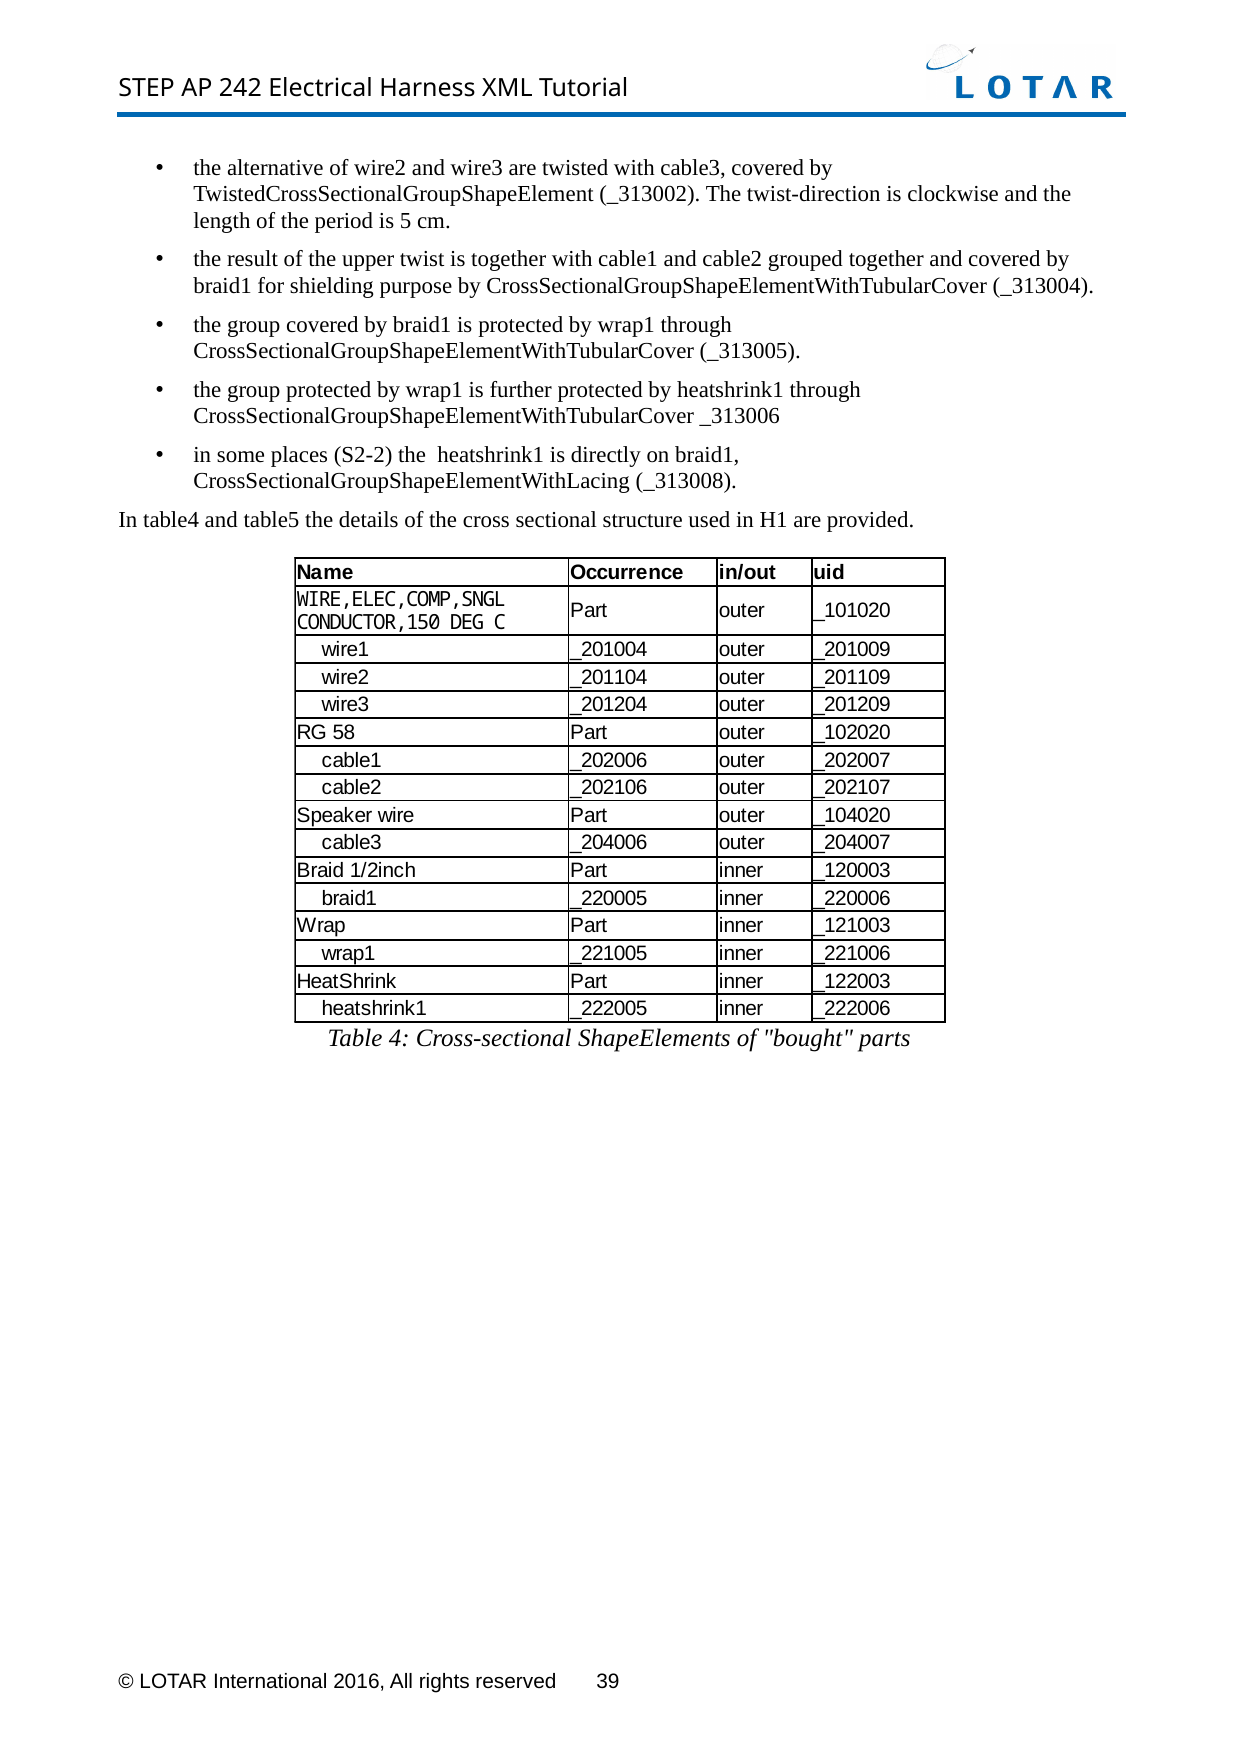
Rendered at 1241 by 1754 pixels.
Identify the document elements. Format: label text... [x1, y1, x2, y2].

text Table 4: Cross-sectional ShapeElements of "bought" parts [296, 941, 568, 965]
text Table 4: Cross-sectional ShapeElements of "bought" parts [718, 801, 811, 828]
text Table 4: Cross-sectional ShapeElements of "bought" parts [569, 801, 716, 828]
text Table 4: Cross-sectional ShapeElements of "bought" parts [718, 858, 811, 882]
text Table 4: Cross-sectional ShapeElements of "bought" parts [569, 830, 716, 856]
text Table 4: Cross-sectional ShapeElements of "bought" parts [813, 636, 944, 662]
text Table 4: Cross-sectional ShapeElements of "bought" parts [813, 775, 944, 800]
text Table 4: Cross-sectional ShapeElements of "bought" parts [718, 636, 811, 662]
text Table 4: Cross-sectional ShapeElements of "bought" parts [718, 664, 811, 690]
text Table 4: Cross-sectional ShapeElements of "bought" parts [569, 967, 716, 993]
text Table 4: Cross-sectional ShapeElements of "bought" parts [569, 858, 716, 882]
list the group covered by braid1 is protected by wrap1 through CrossSectionalGroupShapeElementWithTubularCover (_313005). [156, 311, 1122, 363]
text Table 4: Cross-sectional ShapeElements of "bought" parts [718, 719, 811, 745]
text Table 4: Cross-sectional ShapeElements of "bought" parts [718, 830, 811, 856]
list the alternative of wire2 and wire3 are twisted with cable3, covered by TwistedCrossSectionalGroupShapeElement (_313002). The twist-direction is clockwise and the length of the period is 5 cm. [156, 154, 1122, 233]
list the result of the upper twist is together with cable1 and cable2 grouped together and covered by braid1 for shielding purpose by CrossSectionalGroupShapeElementWithTubularCover (_313004). [156, 246, 1122, 298]
text Table 4: Cross-sectional ShapeElements of "bought" parts [569, 912, 716, 939]
text Table 4: Cross-sectional ShapeElements of "bought" parts [296, 587, 568, 634]
text Table 4: Cross-sectional ShapeElements of "bought" parts [718, 747, 811, 773]
text Table 4: Cross-sectional ShapeElements of "bought" parts [813, 967, 944, 993]
text Table 4: Cross-sectional ShapeElements of "bought" parts [718, 775, 811, 800]
text Table 4: Cross-sectional ShapeElements of "bought" parts [813, 995, 944, 1021]
text Table 4: Cross-sectional ShapeElements of "bought" parts [569, 995, 716, 1021]
text Table 4: Cross-sectional ShapeElements of "bought" parts [813, 830, 944, 856]
list in some places (S2-2) the heatshrink1 is directly on braid1, CrossSectionalGroupShapeElementWithLacing (_313008). [156, 441, 1122, 494]
text Table 4: Cross-sectional ShapeElements of "bought" parts [813, 664, 944, 690]
text Table 4: Cross-sectional ShapeElements of "bought" parts [813, 858, 944, 882]
text Table 4: Cross-sectional ShapeElements of "bought" parts [296, 830, 568, 856]
text Table 4: Cross-sectional ShapeElements of "bought" parts [569, 747, 716, 773]
text Table 4: Cross-sectional ShapeElements of "bought" parts [296, 559, 568, 585]
text Table 4: Cross-sectional ShapeElements of "bought" parts [813, 692, 944, 717]
text Table 4: Cross-sectional ShapeElements of "bought" parts [813, 719, 944, 745]
text Table 4: Cross-sectional ShapeElements of "bought" parts [718, 912, 811, 939]
text Table 4: Cross-sectional ShapeElements of "bought" parts [569, 636, 716, 662]
text Table 4: Cross-sectional ShapeElements of "bought" parts [718, 692, 811, 717]
text Table 4: Cross-sectional ShapeElements of "bought" parts [813, 559, 944, 585]
text Table 4: Cross-sectional ShapeElements of "bought" parts [569, 941, 716, 965]
text Table 4: Cross-sectional ShapeElements of "bought" parts [569, 775, 716, 800]
text Table 4: Cross-sectional ShapeElements of "bought" parts [718, 559, 811, 585]
text Table 4: Cross-sectional ShapeElements of "bought" parts [718, 587, 811, 634]
text Table 4: Cross-sectional ShapeElements of "bought" parts [569, 719, 716, 745]
text Table 4: Cross-sectional ShapeElements of "bought" parts [813, 801, 944, 828]
list the group protected by wrap1 is further protected by heatshrink1 through CrossSectionalGroupShapeElementWithTubularCover _313006 [156, 376, 1122, 429]
text Table 4: Cross-sectional ShapeElements of "bought" parts [813, 884, 944, 910]
text Table 4: Cross-sectional ShapeElements of "bought" parts [296, 801, 568, 828]
text Table 4: Cross-sectional ShapeElements of "bought" parts [296, 719, 568, 745]
text Table 4: Cross-sectional ShapeElements of "bought" parts [569, 587, 716, 634]
text Table 4: Cross-sectional ShapeElements of "bought" parts [296, 884, 568, 910]
text Table 4: Cross-sectional ShapeElements of "bought" parts [718, 967, 811, 993]
text Table 4: Cross-sectional ShapeElements of "bought" parts [296, 995, 568, 1021]
text Table 4: Cross-sectional ShapeElements of "bought" parts [296, 912, 568, 939]
text Table 4: Cross-sectional ShapeElements of "bought" parts [294, 1023, 946, 1052]
text Table 4: Cross-sectional ShapeElements of "bought" parts [718, 884, 811, 910]
text Table 4: Cross-sectional ShapeElements of "bought" parts [813, 587, 944, 634]
text Table 4: Cross-sectional ShapeElements of "bought" parts [296, 664, 568, 690]
text Table 4: Cross-sectional ShapeElements of "bought" parts [718, 995, 811, 1021]
text In table4 and table5 the details of the cross sectional structure used in H1 are provided. [118, 506, 1122, 533]
text Table 4: Cross-sectional ShapeElements of "bought" parts [296, 967, 568, 993]
text Table 4: Cross-sectional ShapeElements of "bought" parts [718, 941, 811, 965]
text Table 4: Cross-sectional ShapeElements of "bought" parts [569, 664, 716, 690]
text Table 4: Cross-sectional ShapeElements of "bought" parts [296, 636, 568, 662]
text Table 4: Cross-sectional ShapeElements of "bought" parts [569, 884, 716, 910]
text Table 4: Cross-sectional ShapeElements of "bought" parts [813, 747, 944, 773]
text Table 4: Cross-sectional ShapeElements of "bought" parts [813, 912, 944, 939]
text Table 4: Cross-sectional ShapeElements of "bought" parts [296, 775, 568, 800]
text Table 4: Cross-sectional ShapeElements of "bought" parts [569, 559, 716, 585]
text Table 4: Cross-sectional ShapeElements of "bought" parts [569, 692, 716, 717]
text Table 4: Cross-sectional ShapeElements of "bought" parts [296, 858, 568, 882]
text Table 4: Cross-sectional ShapeElements of "bought" parts [296, 747, 568, 773]
text Table 4: Cross-sectional ShapeElements of "bought" parts [813, 941, 944, 965]
text Table 4: Cross-sectional ShapeElements of "bought" parts [296, 692, 568, 717]
